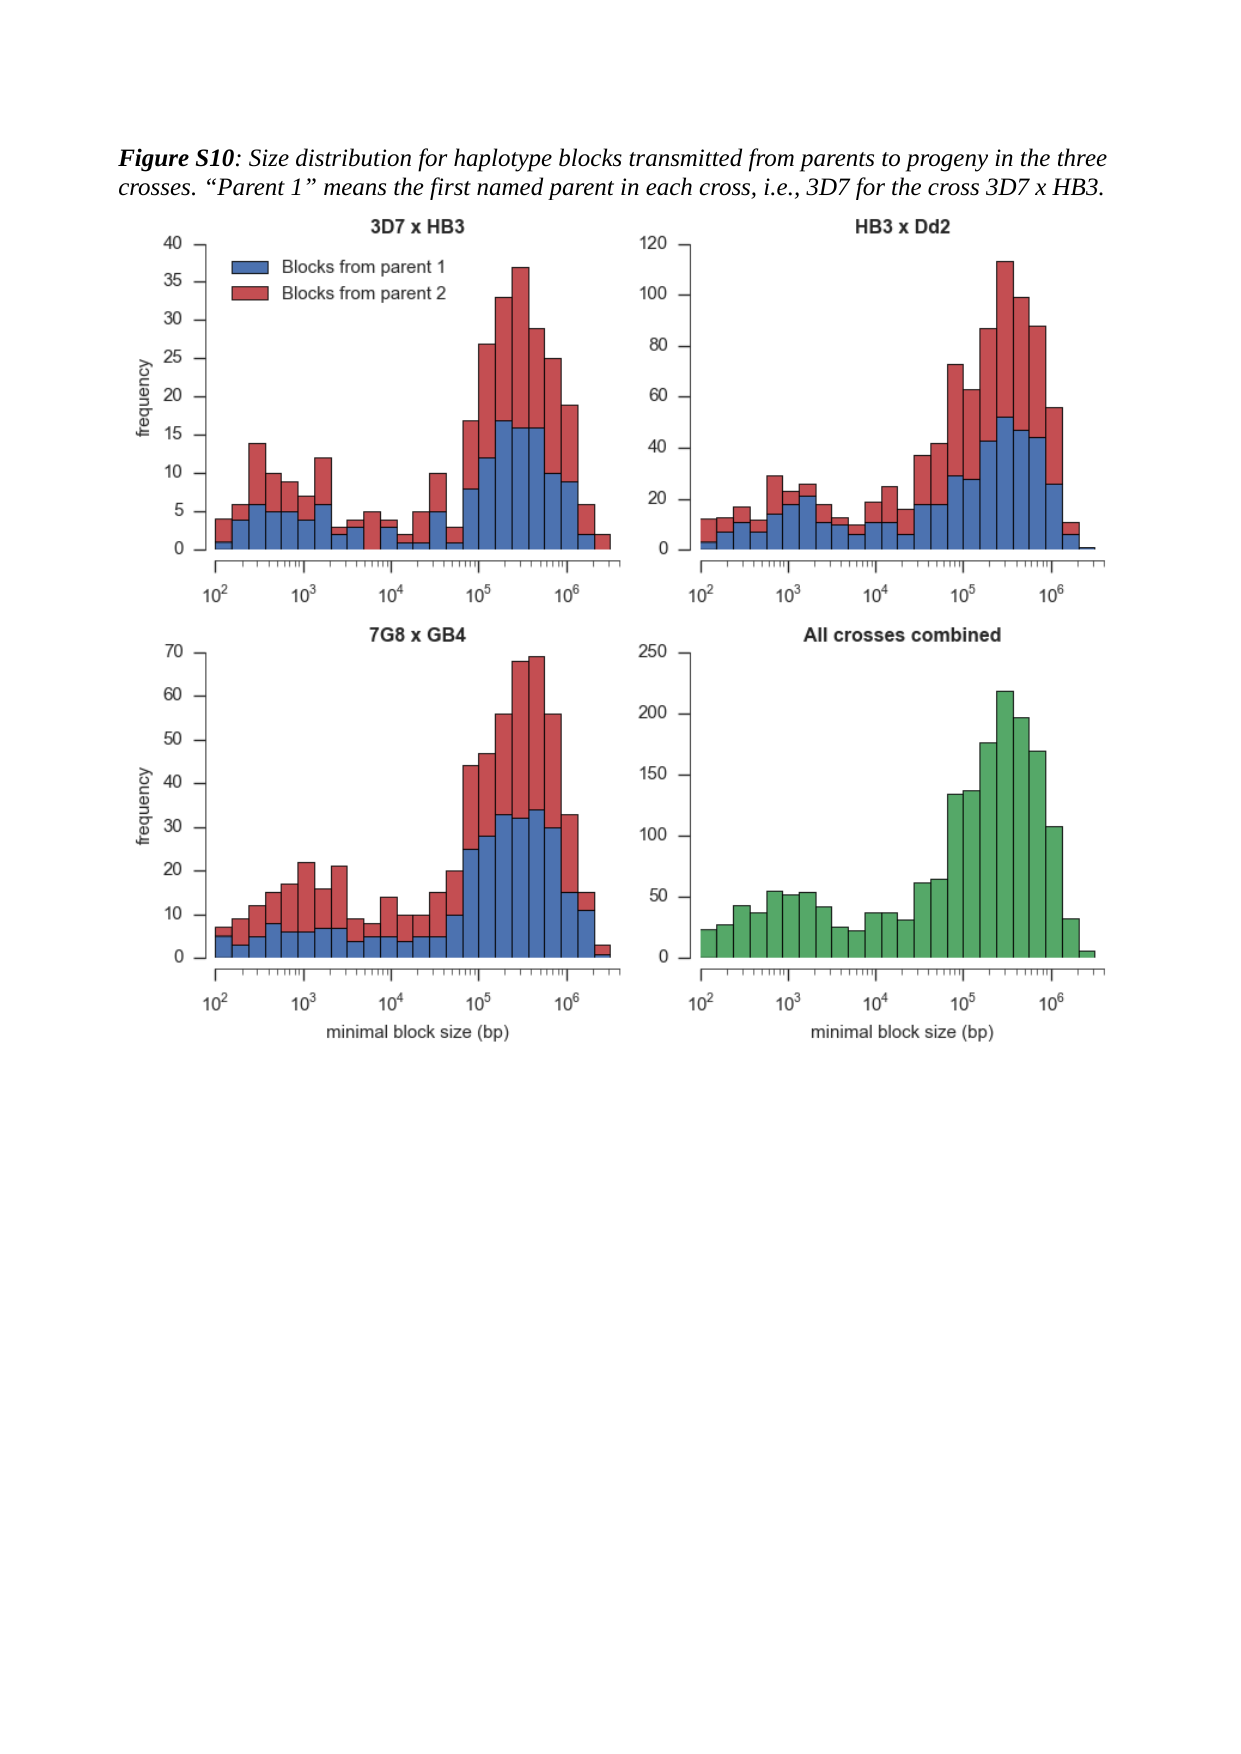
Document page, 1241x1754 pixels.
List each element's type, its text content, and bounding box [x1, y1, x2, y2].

text Figure S10: Size distribution for haplotype blocks transmitted from parents to progeny in the three crosses. “Parent 1” means the first named parent in each cross, i.e., 3D7 for the cross 3D7 x HB3. [118, 143, 1122, 200]
picture [118, 200, 1123, 1062]
